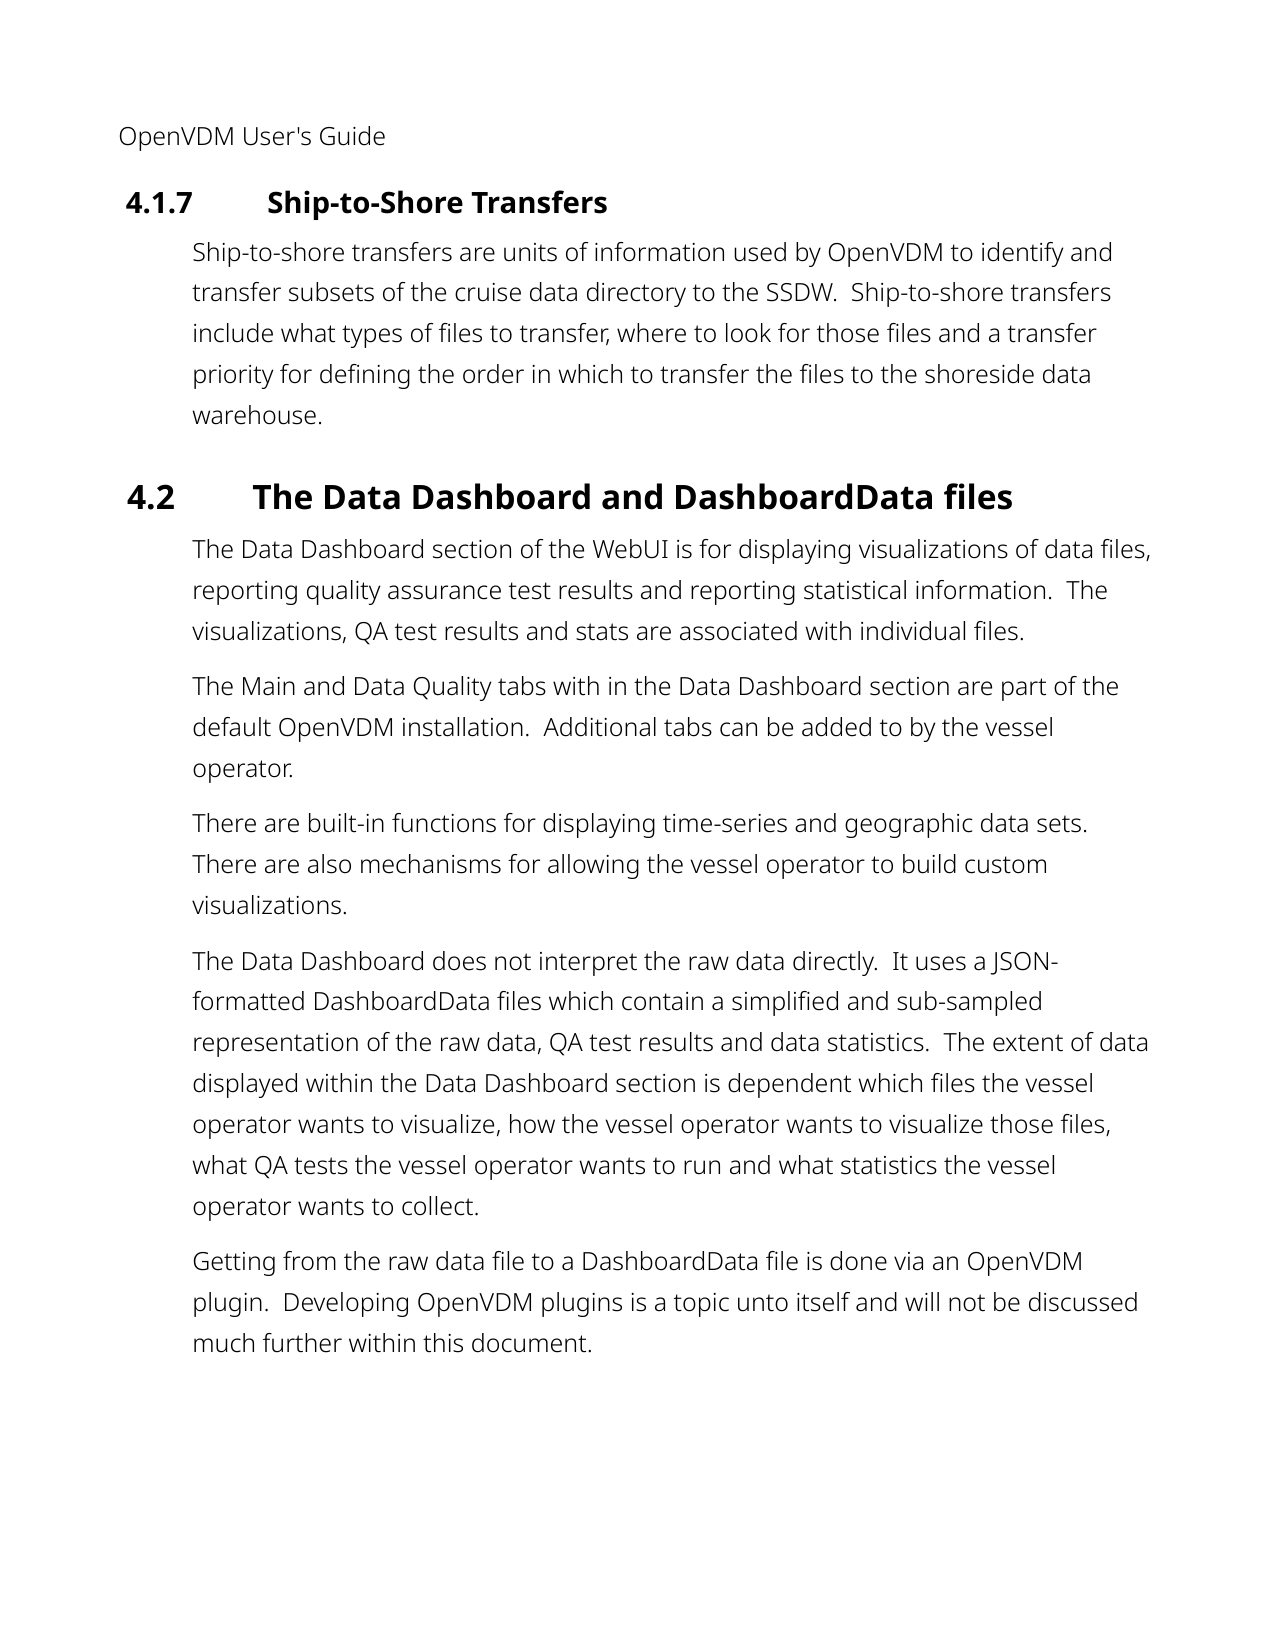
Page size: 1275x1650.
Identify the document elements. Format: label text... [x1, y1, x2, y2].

subtitle The Data Dashboard and DashboardData files [118, 474, 1157, 519]
text There are built-in functions for displaying time-series and geographic data sets. There are also mechanisms for allowing the vessel operator to build custom visualizations. [192, 806, 1157, 922]
subtitle Ship-to-Shore Transfers [118, 182, 1157, 222]
text Getting from the raw data file to a DashboardData file is done via an OpenVDM plugin. Developing OpenVDM plugins is a topic unto itself and will not be discussed much further within this document. [192, 1244, 1157, 1359]
text The Data Dashboard section of the WebUI is for displaying visualizations of data files, reporting quality assurance test results and reporting statistical information. The visualizations, QA test results and stats are associated with individual files. [192, 532, 1157, 648]
text The Main and Data Quality tabs with in the Data Dashboard section are part of the default OpenVDM installation. Additional tabs can be added to by the vessel operator. [192, 669, 1157, 785]
text Ship-to-shore transfers are units of information used by OpenVDM to identify and transfer subsets of the cruise data directory to the SSDW. Ship-to-shore transfers include what types of files to transfer, where to look for those files and a transfer priority for defining the order in which to transfer the files to the shoreside data warehouse. [192, 234, 1157, 432]
text The Data Dashboard does not interpret the raw data directly. It uses a JSON-formatted DashboardData files which contain a simplified and sub-sampled representation of the raw data, QA test results and data statistics. The extent of data displayed within the Data Dashboard section is dependent which files the vessel operator wants to visualize, how the vessel operator wants to visualize those files, what QA tests the vessel operator wants to run and what statistics the vessel operator wants to collect. [192, 943, 1157, 1222]
